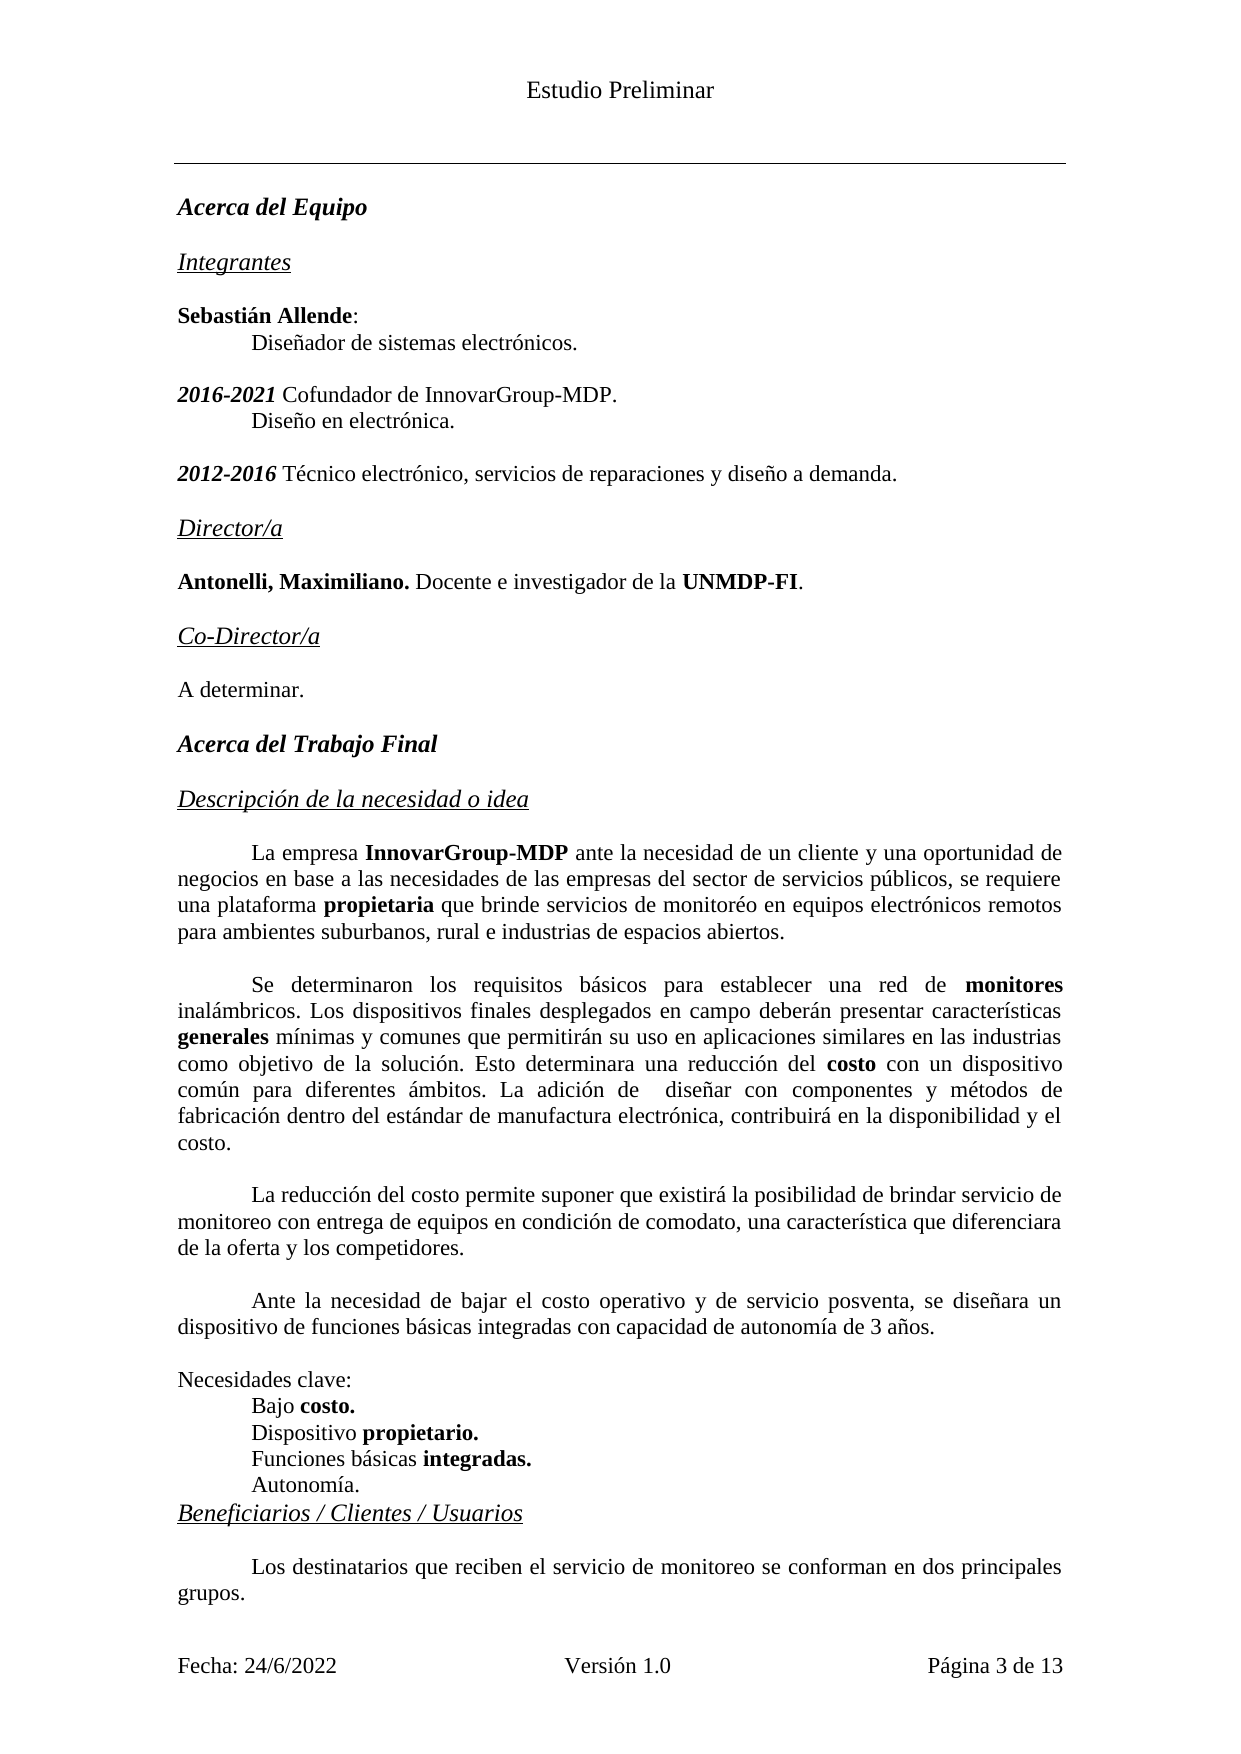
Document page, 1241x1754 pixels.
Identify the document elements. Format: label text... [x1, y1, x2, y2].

text Diseño en electrónica. [177, 408, 1063, 434]
text 2012-2016 Técnico electrónico, servicios de reparaciones y diseño a demanda. [177, 460, 1063, 487]
subtitle Director/a [177, 513, 1063, 542]
text Los destinatarios que reciben el servicio de monitoreo se conforman en dos principales grupos. [177, 1553, 1063, 1606]
text A determinar. [177, 676, 1063, 702]
text Dispositivo propietario. [177, 1419, 1063, 1445]
text 2016-2021 Cofundador de InnovarGroup-MDP. [177, 381, 1063, 408]
text La reducción del costo permite suponer que existirá la posibilidad de brindar servicio de monitoreo con entrega de equipos en condición de comodato, una característica que diferenciara de la oferta y los competidores. [177, 1181, 1063, 1261]
text Bajo costo. [177, 1392, 1063, 1419]
subtitle Beneficiarios / Clientes / Usuarios [177, 1498, 1063, 1527]
subtitle Acerca del Trabajo Final [177, 729, 1063, 757]
text Autonomía. [177, 1471, 1063, 1498]
subtitle Acerca del Equipo [177, 192, 1063, 221]
text La empresa InnovarGroup-MDP ante la necesidad de un cliente y una oportunidad de negocios en base a las necesidades de las empresas del sector de servicios públicos, se requiere una plataforma propietaria que brinde servicios de monitoréo en equipos electrónicos remotos para ambientes suburbanos, rural e industrias de espacios abiertos. [177, 839, 1063, 944]
text Funciones básicas integradas. [177, 1445, 1063, 1471]
text Se determinaron los requisitos básicos para establecer una red de monitores inalámbricos. Los dispositivos finales desplegados en campo deberán presentar características generales mínimas y comunes que permitirán su uso en aplicaciones similares en las industrias como objetivo de la solución. Esto determinara una reducción del costo con un dispositivo común para diferentes ámbitos. La adición de diseñar con componentes y métodos de fabricación dentro del estándar de manufactura electrónica, contribuirá en la disponibilidad y el costo. [177, 971, 1063, 1155]
text Ante la necesidad de bajar el costo operativo y de servicio posventa, se diseñara un dispositivo de funciones básicas integradas con capacidad de autonomía de 3 años. [177, 1287, 1063, 1339]
text Sebastián Allende: [177, 302, 1063, 328]
text Necesidades clave: [177, 1366, 1063, 1392]
subtitle Integrantes [177, 247, 1063, 276]
text Diseñador de sistemas electrónicos. [177, 328, 1063, 355]
text Antonelli, Maximiliano. Docente e investigador de la UNMDP-FI. [177, 568, 1063, 594]
subtitle Co-Director/a [177, 621, 1063, 649]
subtitle Descripción de la necesidad o idea [177, 784, 1063, 812]
